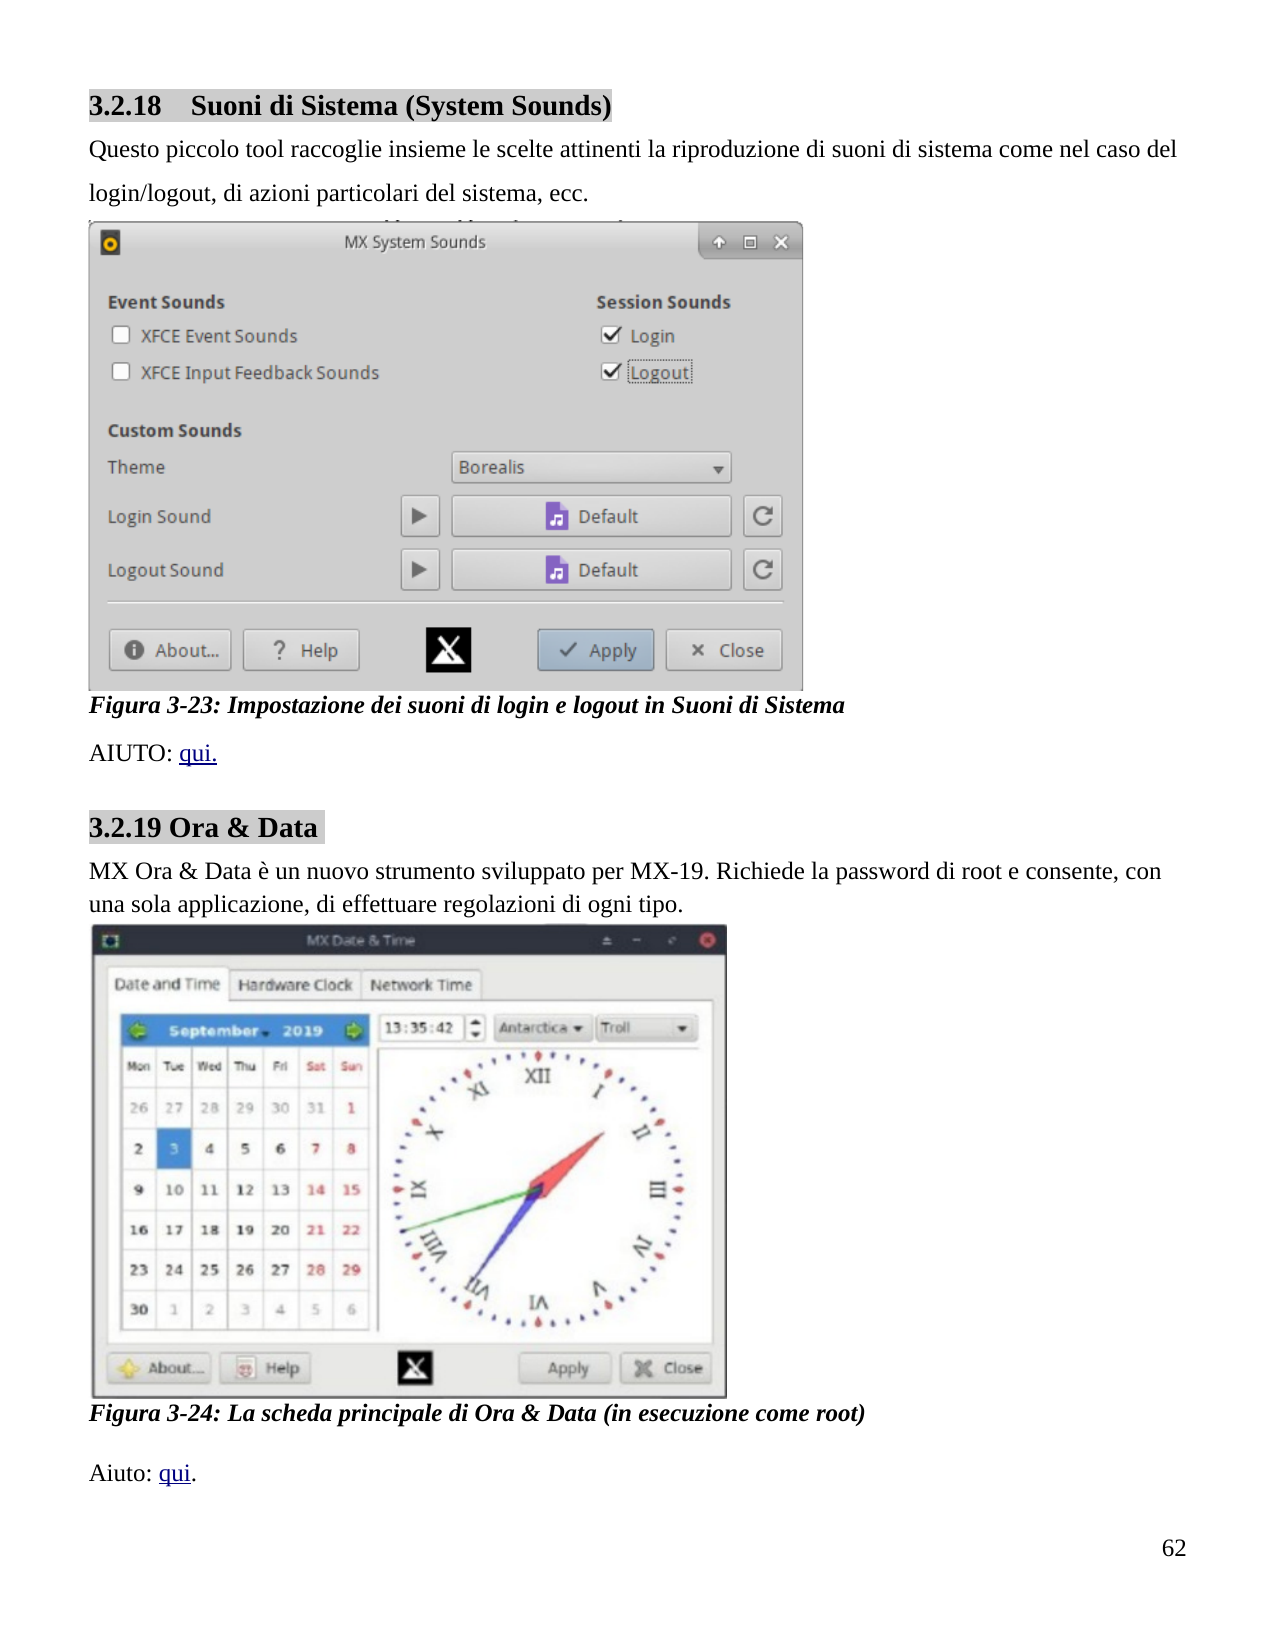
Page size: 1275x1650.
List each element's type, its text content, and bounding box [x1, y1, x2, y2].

subtitle 3.2.19 Ora & Data [325, 810, 1186, 844]
text Figura 3-24: La scheda principale di Ora & Data (in esecuzione come root) [88, 1398, 1186, 1427]
text Questo piccolo tool raccoglie insieme le scelte attinenti la riproduzione di suoni di sistema come nel caso del login/logout, di azioni particolari del sistema, ecc. [88, 134, 1186, 206]
subtitle 3.2.18 Suoni di Sistema (System Sounds) [88, 88, 1186, 122]
picture [88, 220, 804, 691]
picture [88, 923, 727, 1399]
text Aiuto: qui. [88, 1458, 1186, 1487]
text Figura 3-23: Impostazione dei suoni di login e logout in Suoni di Sistema [88, 690, 1186, 719]
text MX Ora & Data è un nuovo strumento sviluppato per MX-19. Richiede la password di root e consente, con una sola applicazione, di effettuare regolazioni di ogni tipo. [88, 856, 1186, 919]
text AIUTO: qui. [88, 738, 1186, 767]
